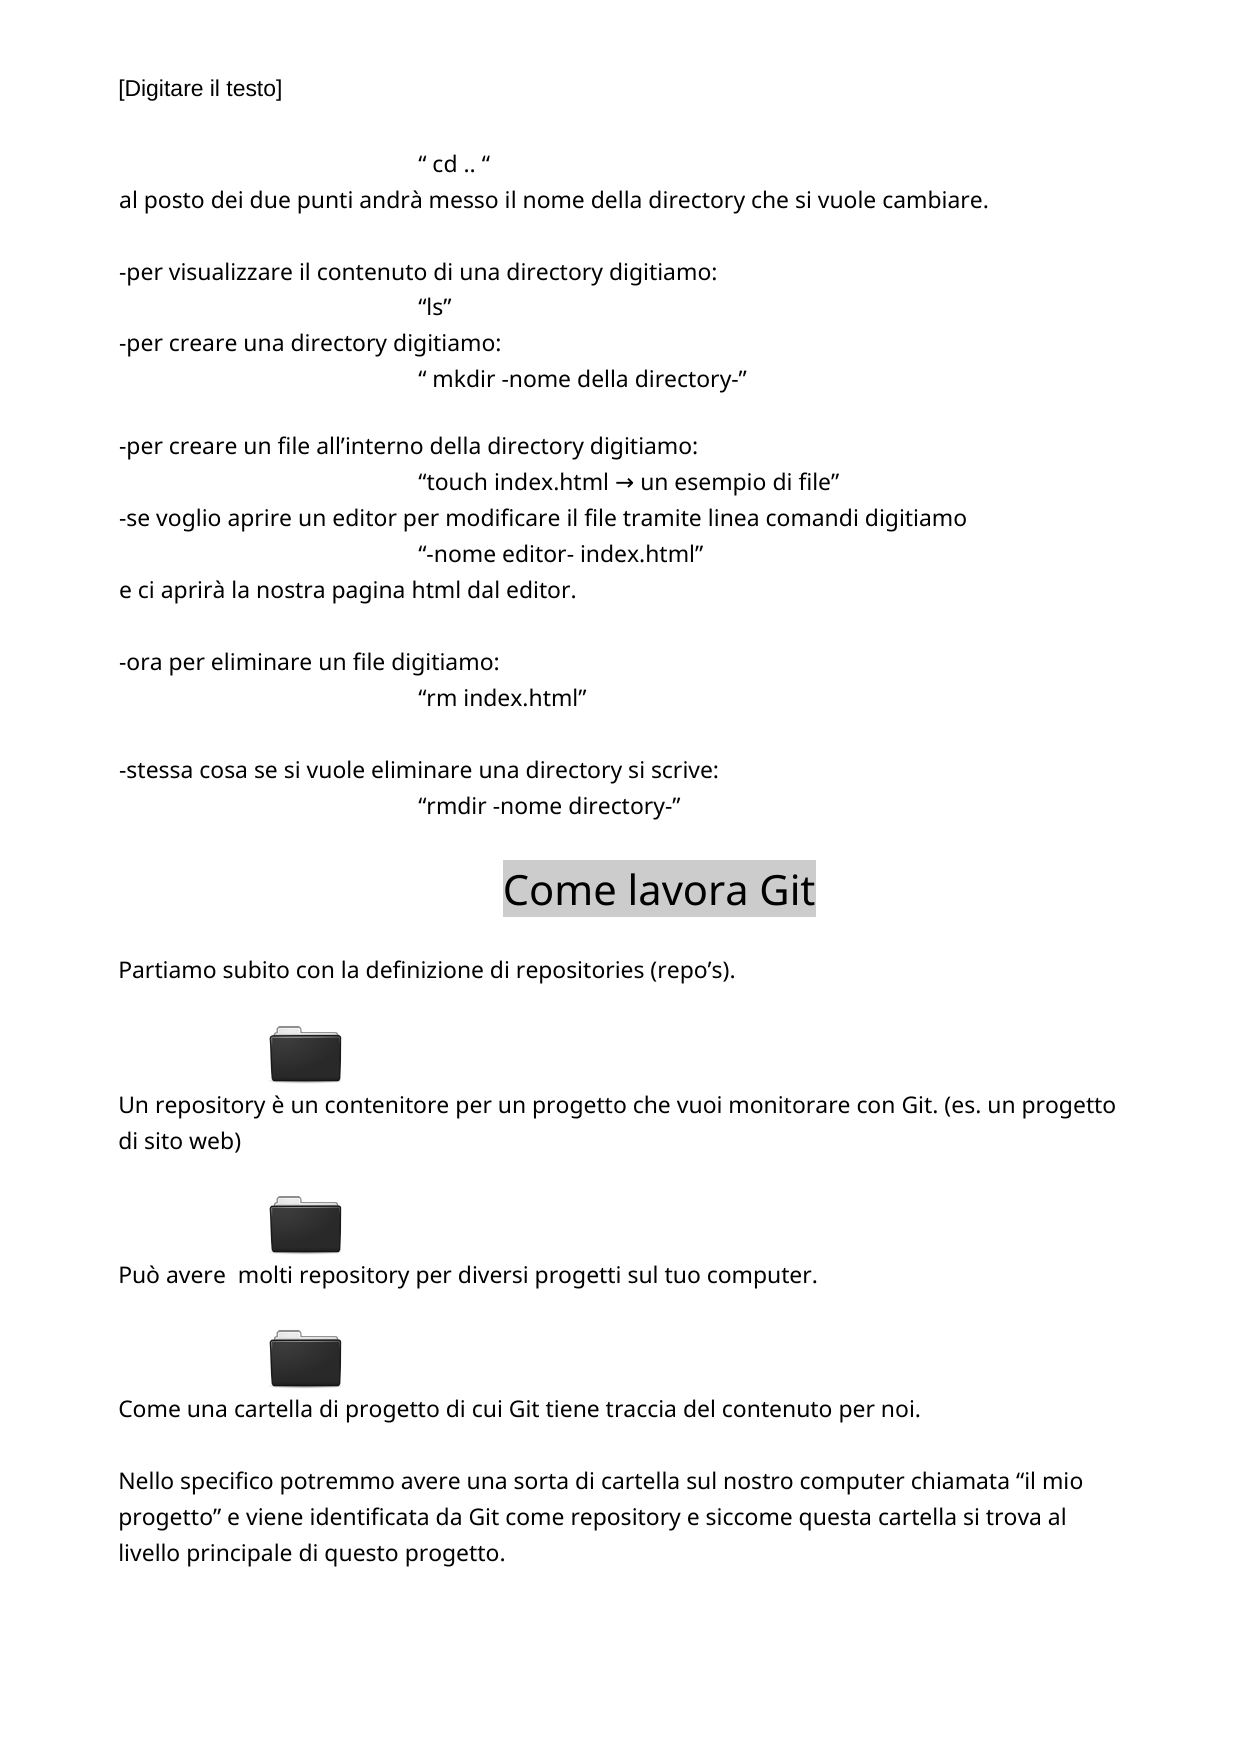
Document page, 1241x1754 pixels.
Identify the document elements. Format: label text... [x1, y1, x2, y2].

text “rmdir -nome directory-” [118, 789, 1124, 821]
text Partiamo subito con la definizione di repositories (repo’s). [118, 954, 1124, 986]
text “touch index.html → un esempio di file” [118, 466, 1124, 497]
text Nello specifico potremmo avere una sorta di cartella sul nostro computer chiamata “il mio progetto” e viene identificata da Git come repository e siccome questa cartella si trova al livello principale di questo progetto. [118, 1465, 1124, 1568]
picture [268, 1026, 342, 1084]
text Può avere molti repository per diversi progetti sul tuo computer. [118, 1259, 1124, 1290]
text Come lavora Git [118, 860, 1124, 917]
text -per creare una directory digitiamo: [118, 327, 1124, 358]
text Un repository è un contenitore per un progetto che vuoi monitorare con Git. (es. un progetto di sito web) [118, 1089, 1124, 1156]
text “-nome editor- index.html” [118, 538, 1124, 569]
text -se voglio aprire un editor per modificare il file tramite linea comandi digitiamo [118, 502, 1124, 533]
text e ci aprirà la nostra pagina html dal editor. [118, 574, 1124, 605]
text -stessa cosa se si vuole eliminare una directory si scrive: [118, 754, 1124, 785]
text “ls” [118, 291, 1124, 323]
picture [268, 1196, 342, 1255]
text Come una cartella di progetto di cui Git tiene traccia del contenuto per noi. [118, 1393, 1124, 1424]
text “ mkdir -nome della directory-” [118, 363, 1124, 394]
text -ora per eliminare un file digitiamo: [118, 646, 1124, 677]
text -per creare un file all’interno della directory digitiamo: [118, 430, 1124, 461]
text al posto dei due punti andrà messo il nome della directory che si vuole cambiare. [118, 183, 1124, 215]
text “ cd .. “ [118, 148, 1124, 179]
text -per visualizzare il contenuto di una directory digitiamo: [118, 255, 1124, 287]
text “rm index.html” [118, 682, 1124, 713]
picture [268, 1330, 342, 1389]
